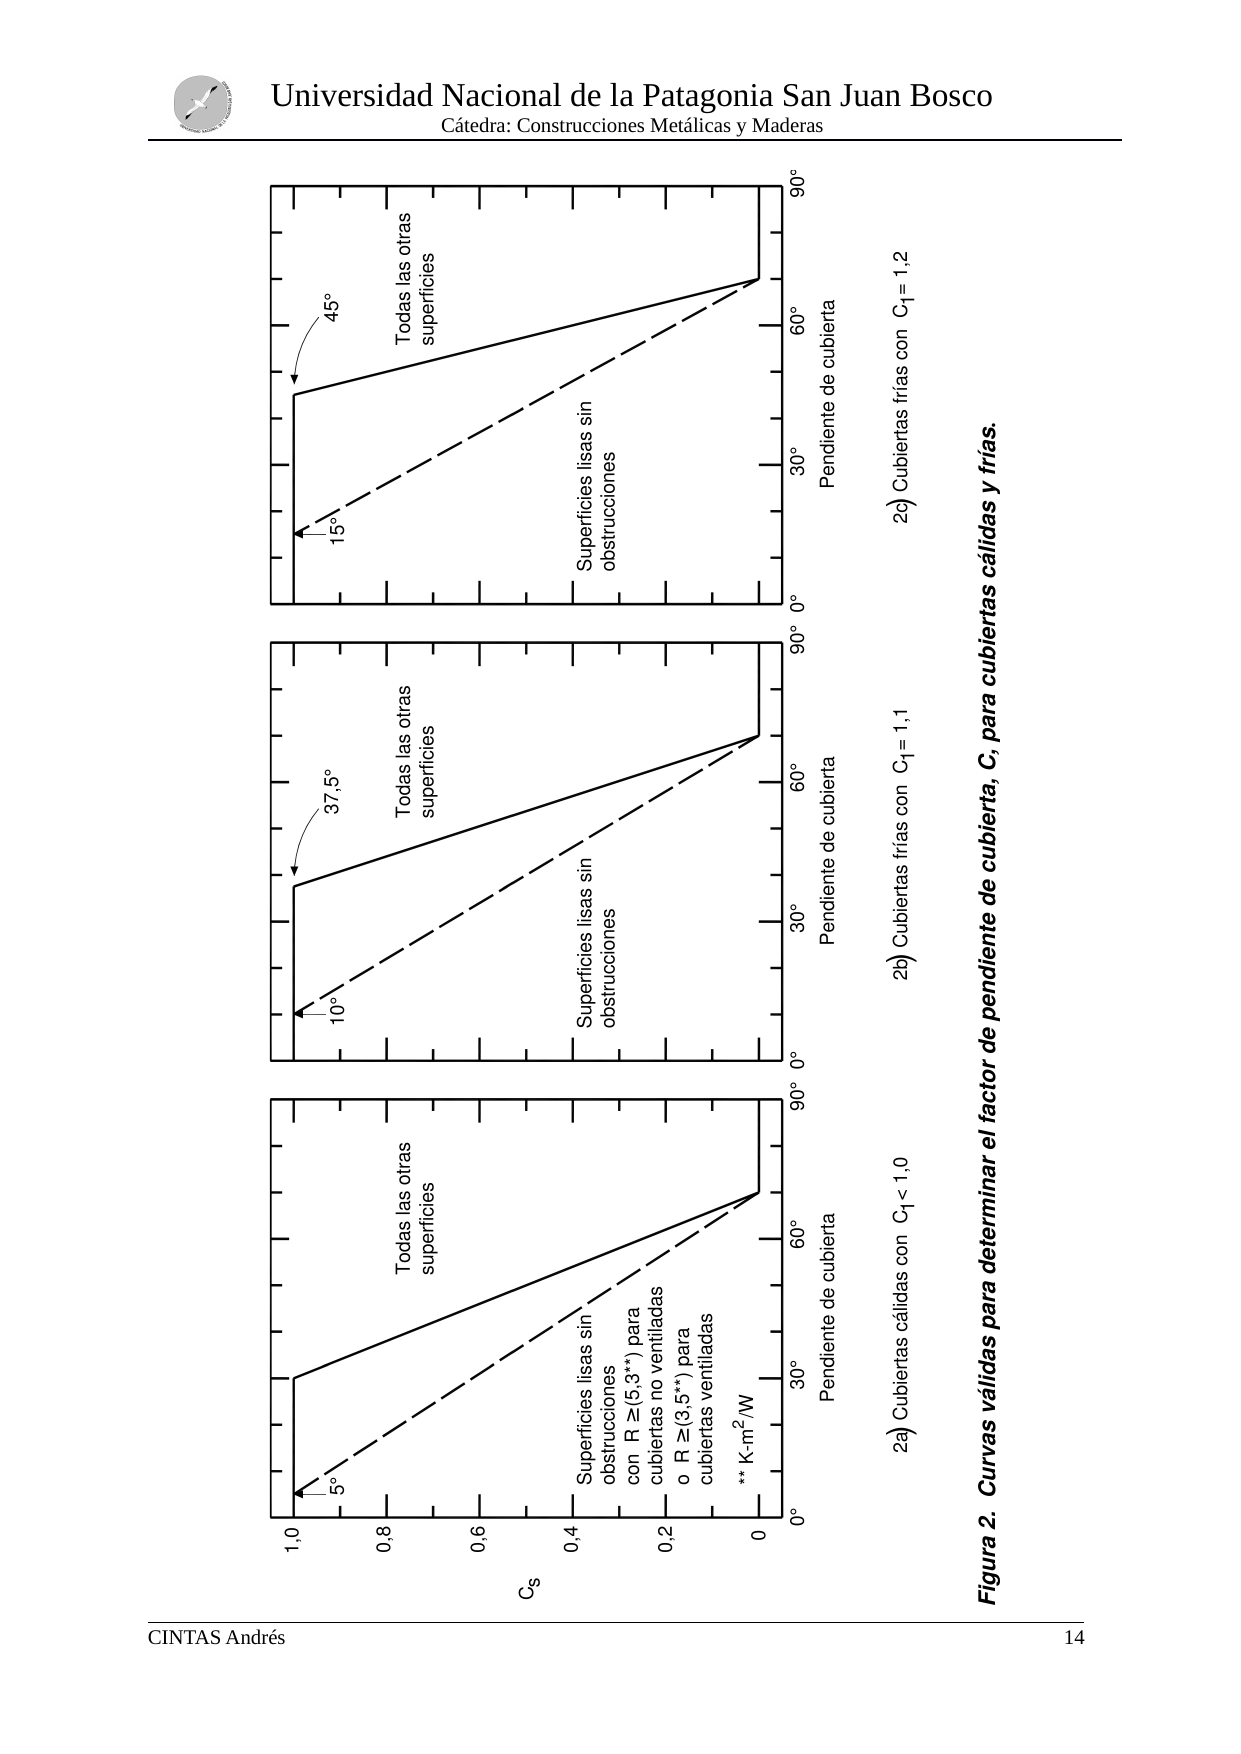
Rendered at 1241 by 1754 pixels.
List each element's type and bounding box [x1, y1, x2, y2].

picture [173, 75, 233, 134]
picture [269, 170, 1000, 1605]
